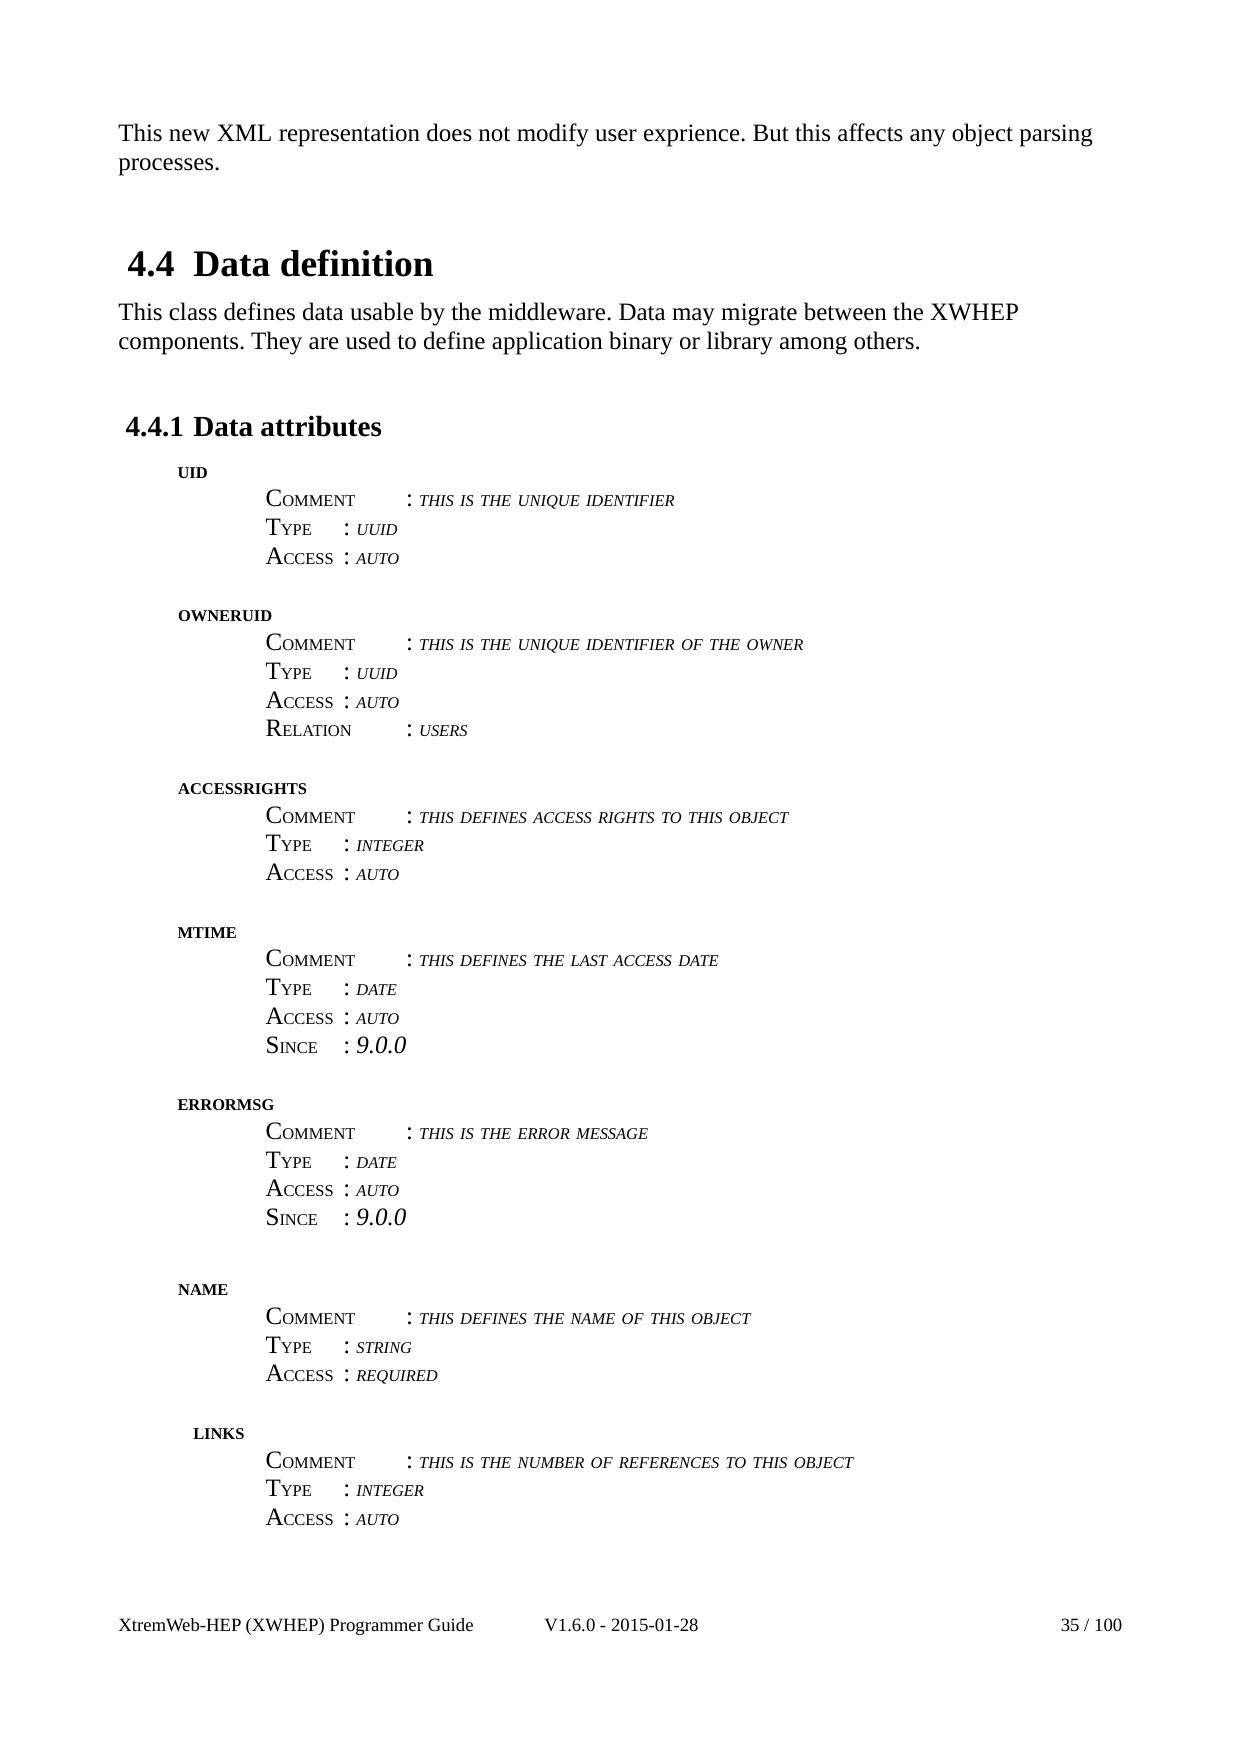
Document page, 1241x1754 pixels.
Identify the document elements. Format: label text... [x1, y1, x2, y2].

text This class defines data usable by the middleware. Data may migrate between the XWHEP components. They are used to define application binary or library among others. [118, 297, 1122, 355]
text owneruid [178, 598, 1122, 627]
text Comment : this defines the name of this object [265, 1301, 1122, 1330]
subtitle Data definition [118, 242, 1122, 285]
text Comment : this is the unique identifier of the owner [265, 627, 1122, 656]
text mtime [177, 915, 1122, 943]
text Comment : this defines the last access date [265, 943, 1122, 972]
text Access : auto [265, 857, 1122, 886]
text Comment : this is the unique identifier [265, 483, 1122, 512]
text Type : date [265, 1145, 1122, 1173]
text Access : auto [265, 1173, 1122, 1202]
subtitle Data attributes [118, 409, 1122, 442]
text uid [177, 455, 1122, 483]
text Type : integer [265, 828, 1122, 857]
text accessrights [178, 771, 1122, 800]
text Type : integer [265, 1473, 1122, 1502]
text Access : required [265, 1358, 1122, 1387]
text This new XML representation does not modify user exprience. But this affects any object parsing processes. [118, 118, 1122, 176]
text errormsg [177, 1087, 1122, 1116]
text Comment : this is the number of references to this object [265, 1445, 1122, 1473]
text Access : auto [265, 685, 1122, 713]
text Access : auto [265, 1502, 1122, 1531]
text Access : auto [265, 541, 1122, 570]
text Comment : this is the error message [265, 1116, 1122, 1145]
text Comment : this defines access rights to this object [265, 800, 1122, 828]
text Type : uuid [265, 656, 1122, 685]
text Type : uuid [265, 512, 1122, 541]
text Type : string [265, 1330, 1122, 1358]
text Since : 9.0.0 [265, 1030, 1122, 1058]
text links [118, 1416, 1122, 1445]
text Access : auto [265, 1001, 1122, 1030]
text name [178, 1272, 1122, 1301]
text Since : 9.0.0 [265, 1202, 1122, 1231]
text Relation : users [265, 713, 1122, 742]
text Type : date [265, 972, 1122, 1001]
